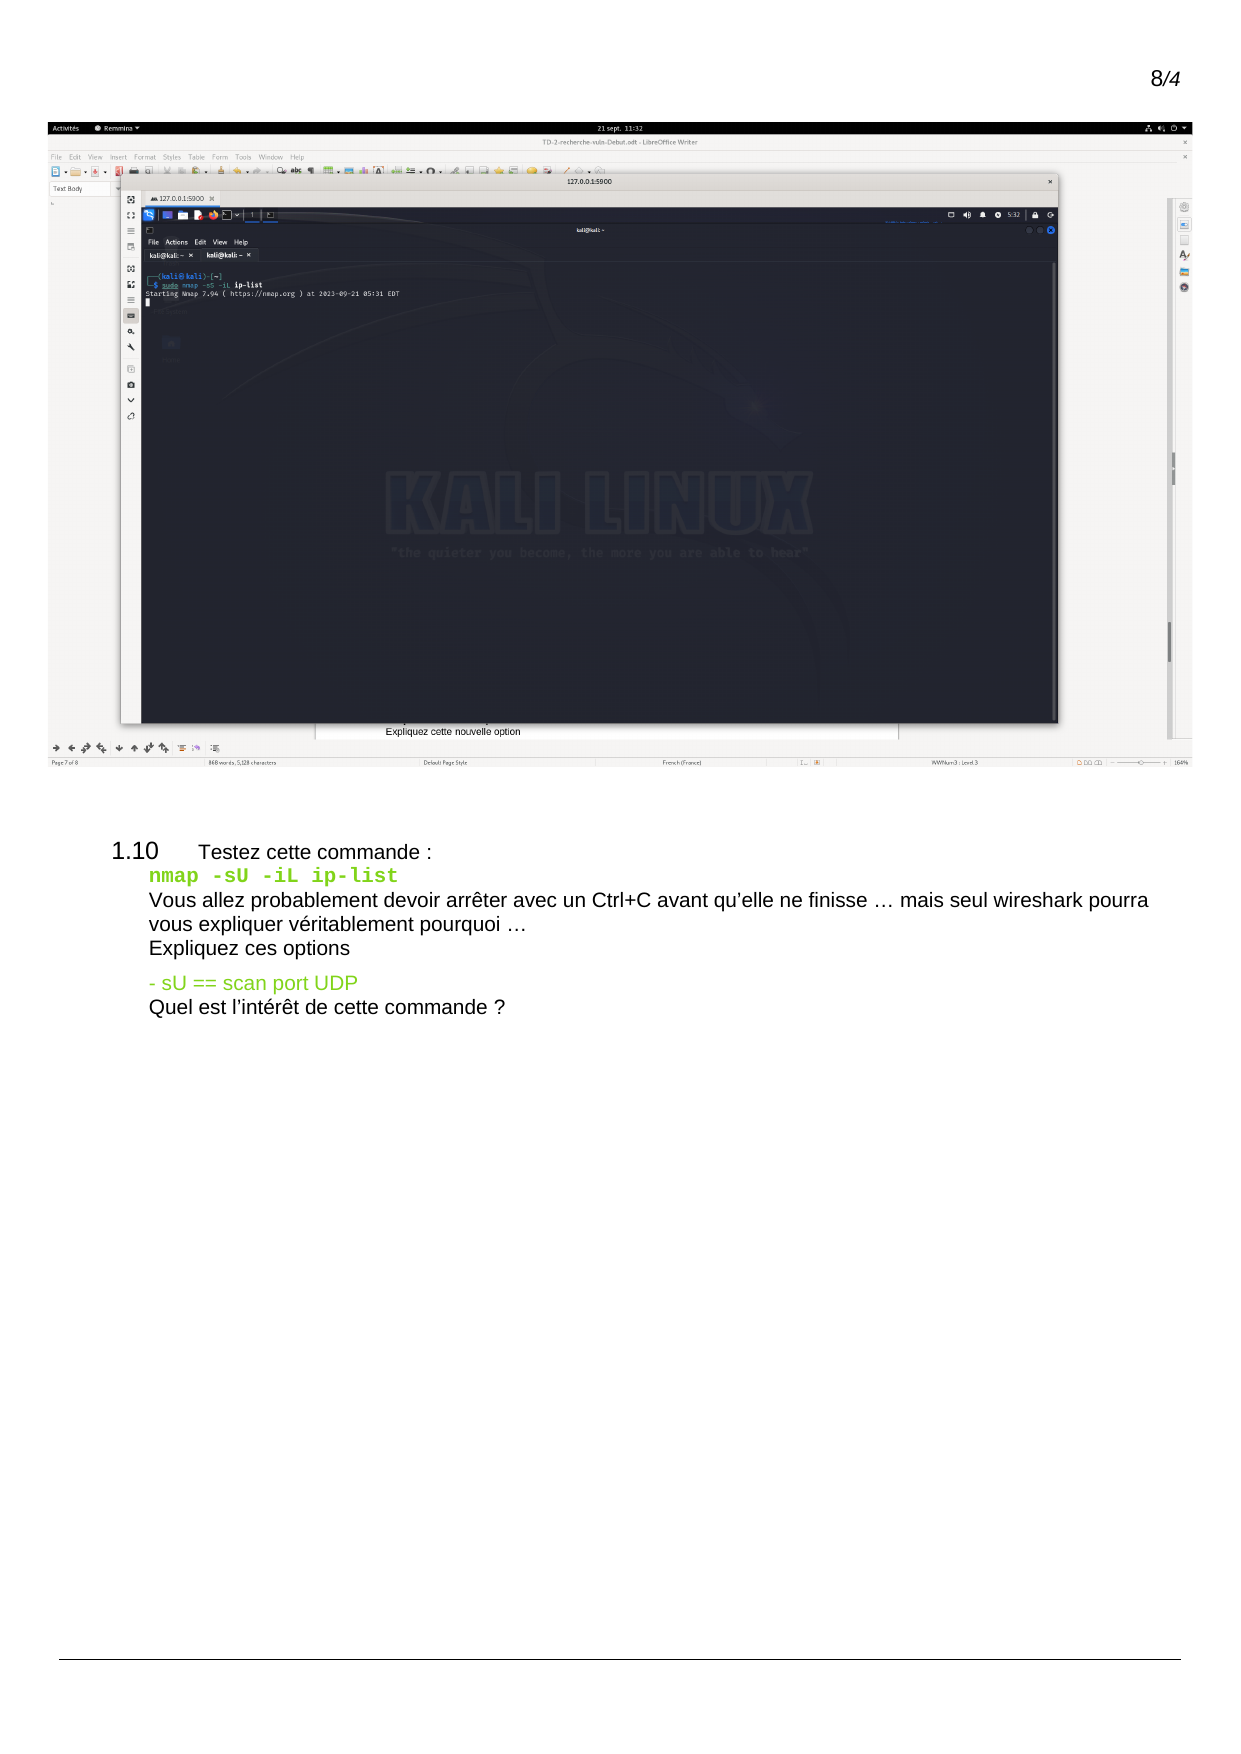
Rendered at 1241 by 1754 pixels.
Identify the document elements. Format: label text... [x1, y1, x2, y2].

picture [47, 122, 1193, 767]
list Testez cette commande : nmap -sU -iL ip-list Vous allez probablement devoir arrêter avec un Ctrl+C avant qu’elle ne finisse … mais seul wireshark pourra vous expliquer véritablement pourquoi … Expliquez ces options [111, 836, 1192, 960]
list - sU == scan port UDP Quel est l’intérêt de cette commande ? [111, 971, 1192, 1019]
